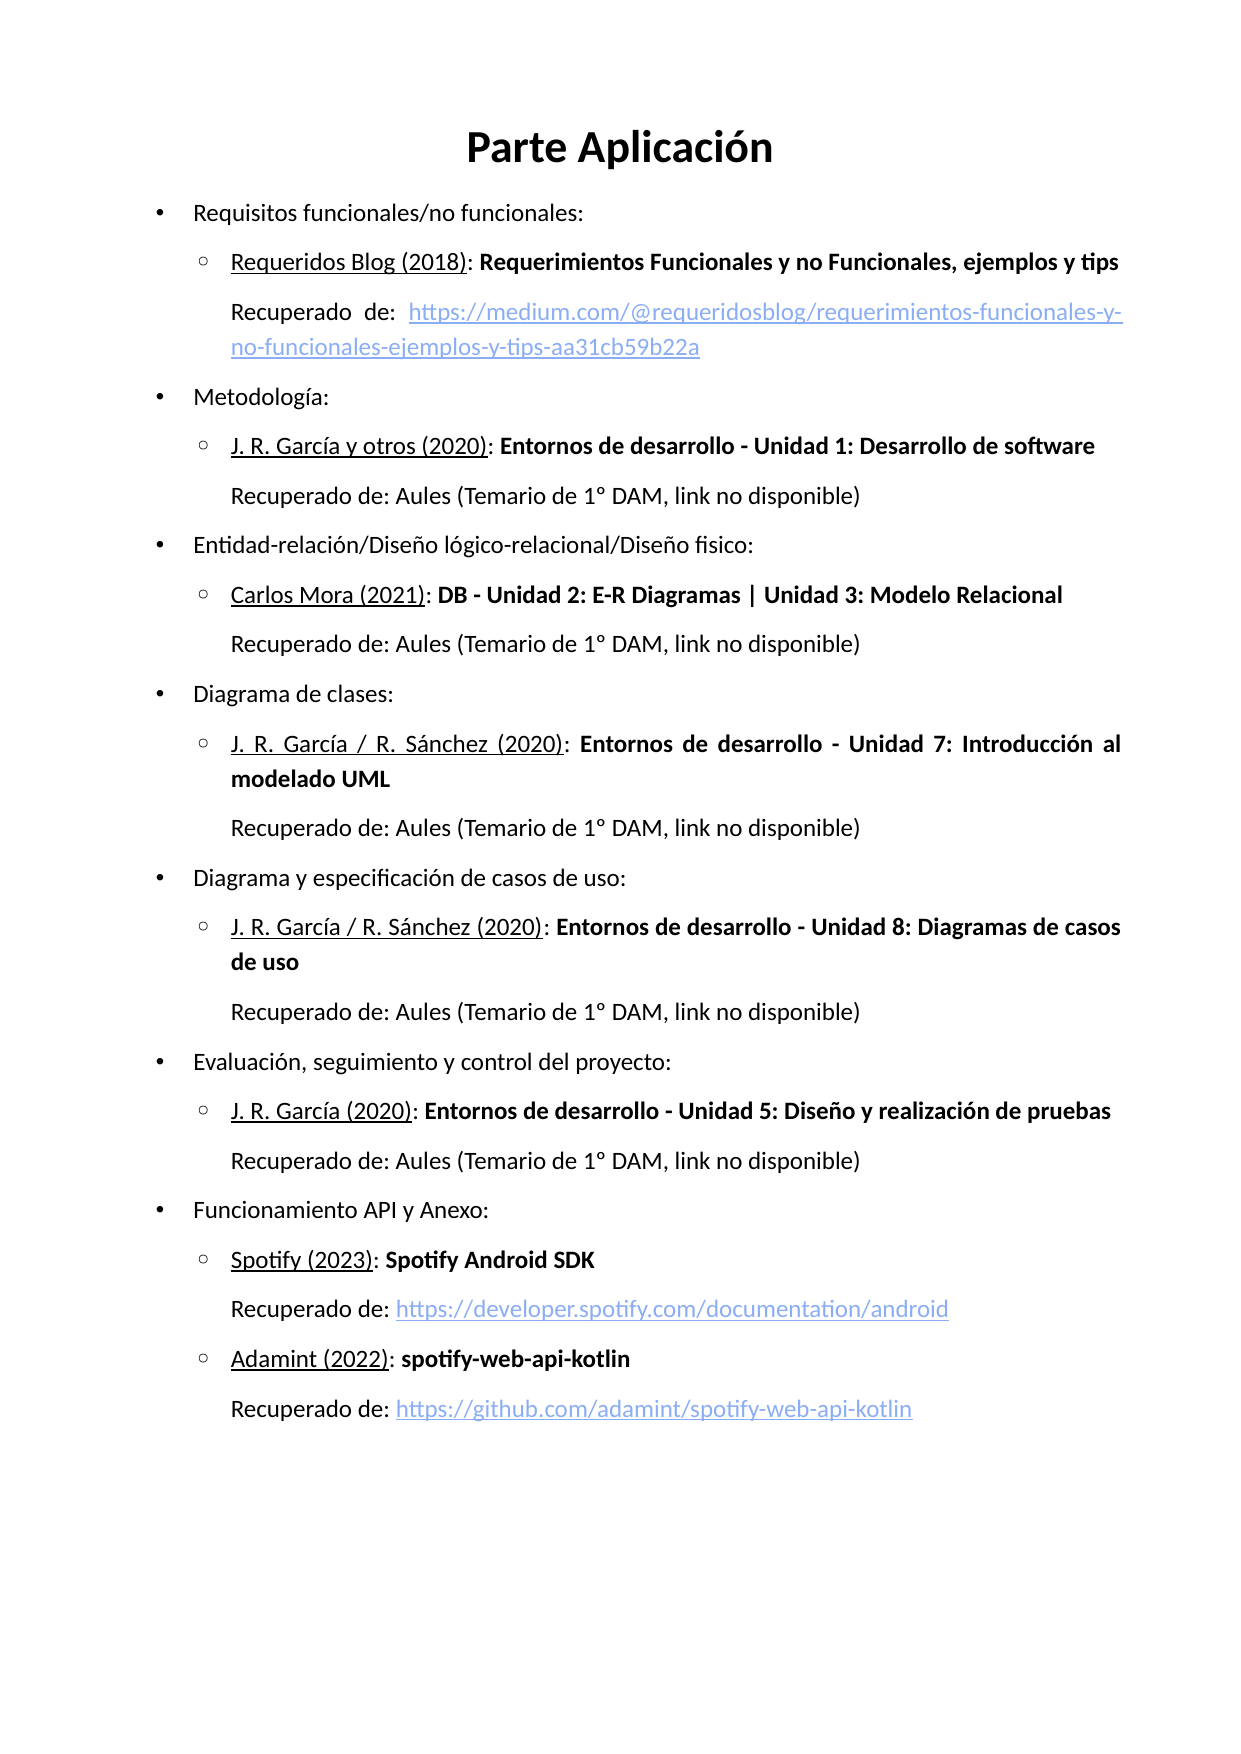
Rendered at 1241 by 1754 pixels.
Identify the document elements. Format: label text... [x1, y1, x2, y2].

list Adamint (2022): spotify-web-api-kotlin [193, 1343, 1122, 1374]
list Recuperado de: Aules (Temario de 1º DAM, link no disponible) [193, 996, 1122, 1027]
list J. R. García / R. Sánchez (2020): Entornos de desarrollo - Unidad 7: Introducción al modelado UML [193, 728, 1122, 793]
list Recuperado de: https://github.com/adamint/spotify-web-api-kotlin [193, 1393, 1122, 1423]
list Recuperado de: Aules (Temario de 1º DAM, link no disponible) [193, 480, 1122, 510]
list Recuperado de: Aules (Temario de 1º DAM, link no disponible) [193, 1145, 1122, 1175]
text Parte Aplicación [118, 118, 1122, 174]
list Recuperado de: https://developer.spotify.com/documentation/android [193, 1294, 1122, 1324]
list Carlos Mora (2021): DB - Unidad 2: E-R Diagramas | Unidad 3: Modelo Relacional [193, 579, 1122, 609]
list Entidad-relación/Diseño lógico-relacional/Diseño fisico: [156, 529, 1122, 560]
list Requisitos funcionales/no funcionales: [156, 197, 1122, 227]
list J. R. García / R. Sánchez (2020): Entornos de desarrollo - Unidad 8: Diagramas de casos de uso [193, 912, 1122, 977]
list Recuperado de: Aules (Temario de 1º DAM, link no disponible) [193, 629, 1122, 659]
list J. R. García y otros (2020): Entornos de desarrollo - Unidad 1: Desarrollo de software [193, 430, 1122, 461]
list Diagrama de clases: [156, 678, 1122, 709]
list J. R. García (2020): Entornos de desarrollo - Unidad 5: Diseño y realización de pruebas [193, 1095, 1122, 1126]
list Diagrama y especificación de casos de uso: [156, 862, 1122, 892]
list Evaluación, seguimiento y control del proyecto: [156, 1046, 1122, 1076]
list Funcionamiento API y Anexo: [156, 1194, 1122, 1225]
list Spotify (2023): Spotify Android SDK [193, 1244, 1122, 1274]
list Metodología: [156, 381, 1122, 411]
list Recuperado de: https://medium.com/@requeridosblog/requerimientos-funcionales-y-no-funcionales-ejemplos-y-tips-aa31cb59b22a [193, 296, 1122, 362]
list Recuperado de: Aules (Temario de 1º DAM, link no disponible) [193, 812, 1122, 843]
list Requeridos Blog (2018): Requerimientos Funcionales y no Funcionales, ejemplos y tips [193, 247, 1122, 277]
